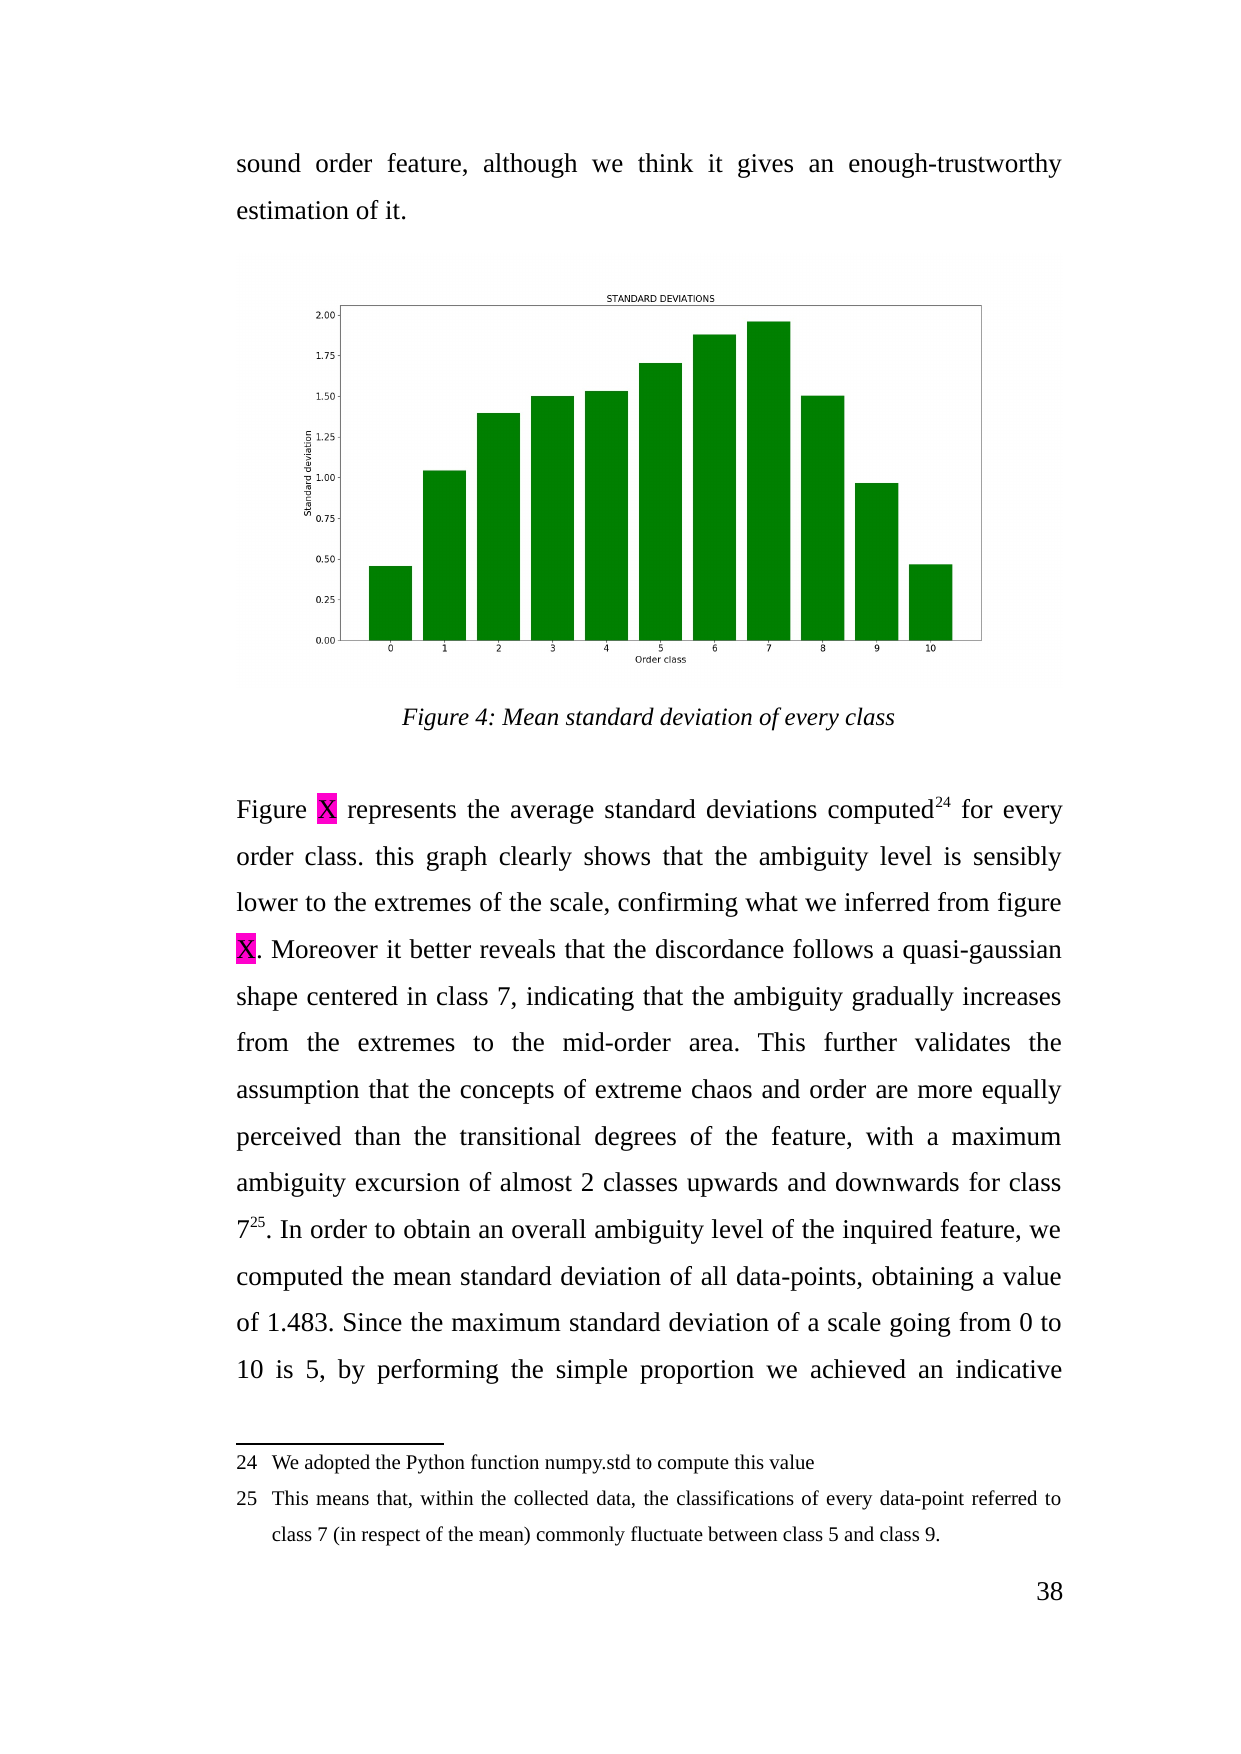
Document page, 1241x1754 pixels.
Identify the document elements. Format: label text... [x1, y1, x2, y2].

text Figure 4: Mean standard deviation of every class [236, 688, 1063, 731]
text We adopted the Python function numpy.std to compute this value [236, 1449, 1063, 1474]
picture [236, 253, 1063, 688]
text sound order feature, although we think it gives an enough-trustworthy estimation of it. [236, 148, 1063, 225]
text This means that, within the collected data, the classifications of every data-point referred to class 7 (in respect of the mean) commonly fluctuate between class 5 and class 9. [236, 1486, 1063, 1546]
text Figure X represents the average standard deviations computed for every order class. this graph clearly shows that the ambiguity level is sensibly lower to the extremes of the scale, confirming what we inferred from figure X. Moreover it better reveals that the discordance follows a quasi-gaussian shape centered in class 7, indicating that the ambiguity gradually increases from the extremes to the mid-order area. This further validates the assumption that the concepts of extreme chaos and order are more equally perceived than the transitional degrees of the feature, with a maximum ambiguity excursion of almost 2 classes upwards and downwards for class 7. In order to obtain an overall ambiguity level of the inquired feature, we computed the mean standard deviation of all data-points, obtaining a value of 1.483. Since the maximum standard deviation of a scale going from 0 to 10 is 5, by performing the simple proportion we achieved an indicative [236, 793, 1063, 1384]
